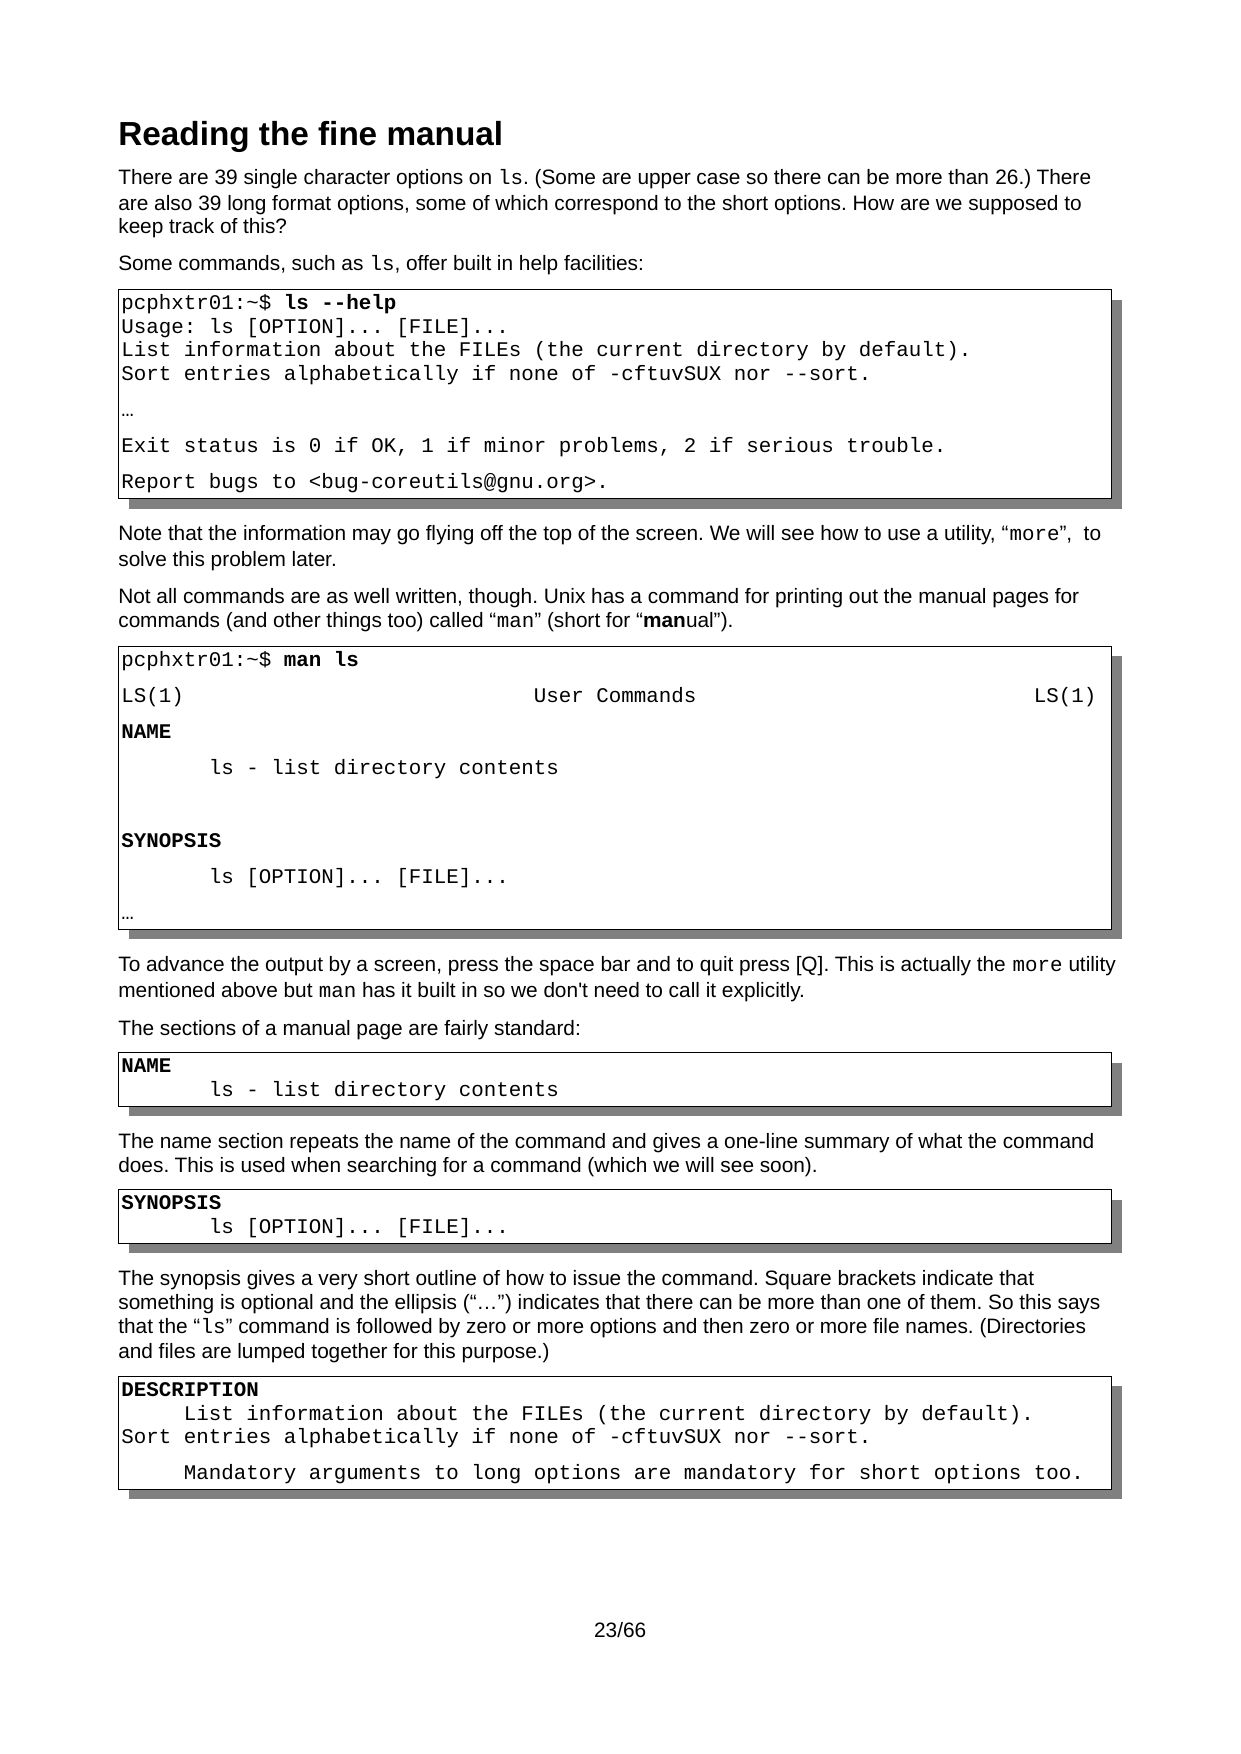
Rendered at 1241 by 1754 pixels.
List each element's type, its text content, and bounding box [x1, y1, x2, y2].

text There are 39 single character options on ls. (Some are upper case so there can be more than 26.) There are also 39 long format options, some of which correspond to the short options. How are we supposed to keep track of this? [118, 164, 1122, 238]
text DESCRIPTION List information about the FILEs (the current directory by default). Sort entries alphabetically if none of -cftuvSUX nor --sort. [119, 1377, 1111, 1450]
text pcphxtr01:~$ ls --help Usage: ls [OPTION]... [FILE]... List information about the FILEs (the current directory by default). Sort entries alphabetically if none of -cftuvSUX nor --sort. [119, 290, 1111, 387]
text The synopsis gives a very short outline of how to issue the command. Square brackets indicate that something is optional and the ellipsis (“…”) indicates that there can be more than one of them. So this says that the “ls” command is followed by zero or more options and then zero or more file names. (Directories and files are lumped together for this purpose.) [118, 1266, 1122, 1363]
text Note that the information may go flying off the top of the screen. We will see how to use a utility, “more”, to solve this problem later. [118, 521, 1122, 571]
text Exit status is 0 if OK, 1 if minor problems, 2 if serious trouble. [119, 432, 1111, 459]
text LS(1) User Commands LS(1) [119, 682, 1111, 709]
text ls [OPTION]... [FILE]... [119, 863, 1111, 889]
text … [119, 899, 1111, 928]
text Some commands, such as ls, offer built in help facilities: [118, 251, 1122, 277]
text NAME ls - list directory contents [119, 1053, 1111, 1106]
text The name section repeats the name of the command and gives a one-line summary of what the command does. This is used when searching for a command (which we will see soon). [118, 1129, 1122, 1177]
text NAME [119, 718, 1111, 745]
text SYNOPSIS ls [OPTION]... [FILE]... [119, 1190, 1111, 1242]
text … [119, 396, 1111, 423]
text ls - list directory contents [119, 754, 1111, 781]
text Not all commands are as well written, though. Unix has a command for printing out the manual pages for commands (and other things too) called “man” (short for “manual”). [118, 583, 1122, 633]
text SYNOPSIS [119, 827, 1111, 853]
text The sections of a manual page are fairly standard: [118, 1016, 1122, 1040]
subtitle Reading the fine manual [118, 113, 1122, 152]
text Report bugs to <bug-coreutils@gnu.org>. [119, 468, 1111, 498]
text pcphxtr01:~$ man ls [119, 647, 1111, 672]
text To advance the output by a screen, press the space bar and to quit press [Q]. This is actually the more utility mentioned above but man has it built in so we don't need to call it explicitly. [118, 952, 1122, 1003]
text Mandatory arguments to long options are mandatory for short options too. [119, 1459, 1111, 1489]
